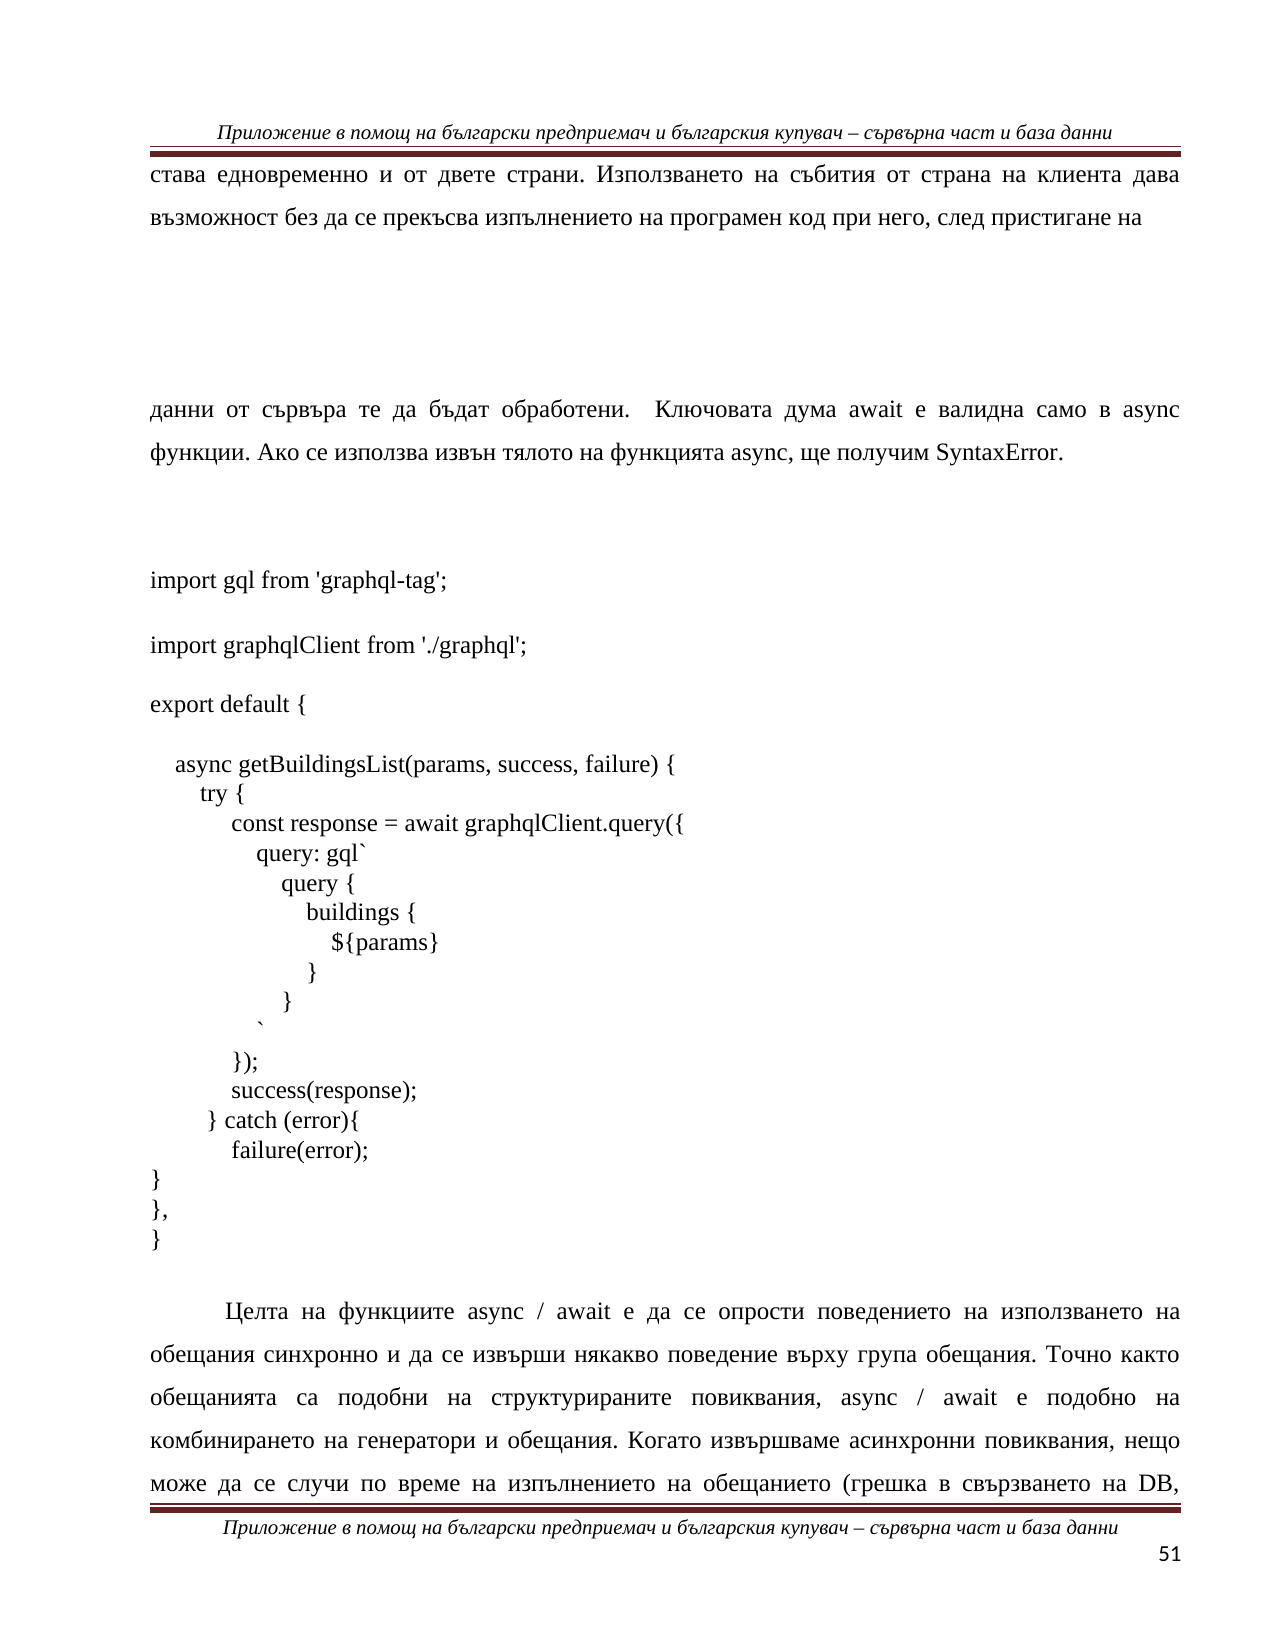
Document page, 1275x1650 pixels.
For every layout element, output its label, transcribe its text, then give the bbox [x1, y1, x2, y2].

text става едновременно и от двете страни. Използването на събития от страна на клиента дава възможност без да се прекъсва изпълнението на програмен код при него, след пристигане на [150, 159, 1181, 231]
text try { [150, 778, 1181, 807]
text ` [150, 1015, 1181, 1045]
text } catch (error){ [150, 1104, 1181, 1134]
text import graphqlClient from './graphql'; [150, 629, 1181, 659]
text } [150, 956, 1181, 985]
text данни от сървъра те да бъдат обработени. Ключовата дума await е валидна само в async функции. Ако се използва извън тялото на функцията async, ще получим SyntaxError. [150, 394, 1181, 466]
text success(response); [150, 1074, 1181, 1104]
text failure(error); [150, 1134, 1181, 1163]
text } [150, 1163, 1181, 1193]
text Целта на функциите async / await е да се опрости поведението на използването на обещания синхронно и да се извърши някакво поведение върху група обещания. Точно както обещанията са подобни на структурираните повиквания, async / await е подобно на комбинирането на генератори и обещания. Когато извършваме асинхронни повиквания, нещо може да се случи по време на изпълнението на обещанието (грешка в свързването на DB, [150, 1296, 1181, 1497]
text ${params} [150, 926, 1181, 956]
text }); [150, 1045, 1181, 1074]
text query { [150, 867, 1181, 896]
text export default { [150, 688, 1181, 718]
text buildings { [150, 896, 1181, 926]
text const response = await graphqlClient.query({ [150, 807, 1181, 837]
text } [150, 985, 1181, 1015]
text async getBuildingsList(params, success, failure) { [150, 748, 1181, 778]
text }, [150, 1193, 1181, 1223]
text } [150, 1223, 1181, 1253]
text query: gql` [150, 837, 1181, 867]
text import gql from 'graphql-tag'; [150, 565, 1181, 594]
